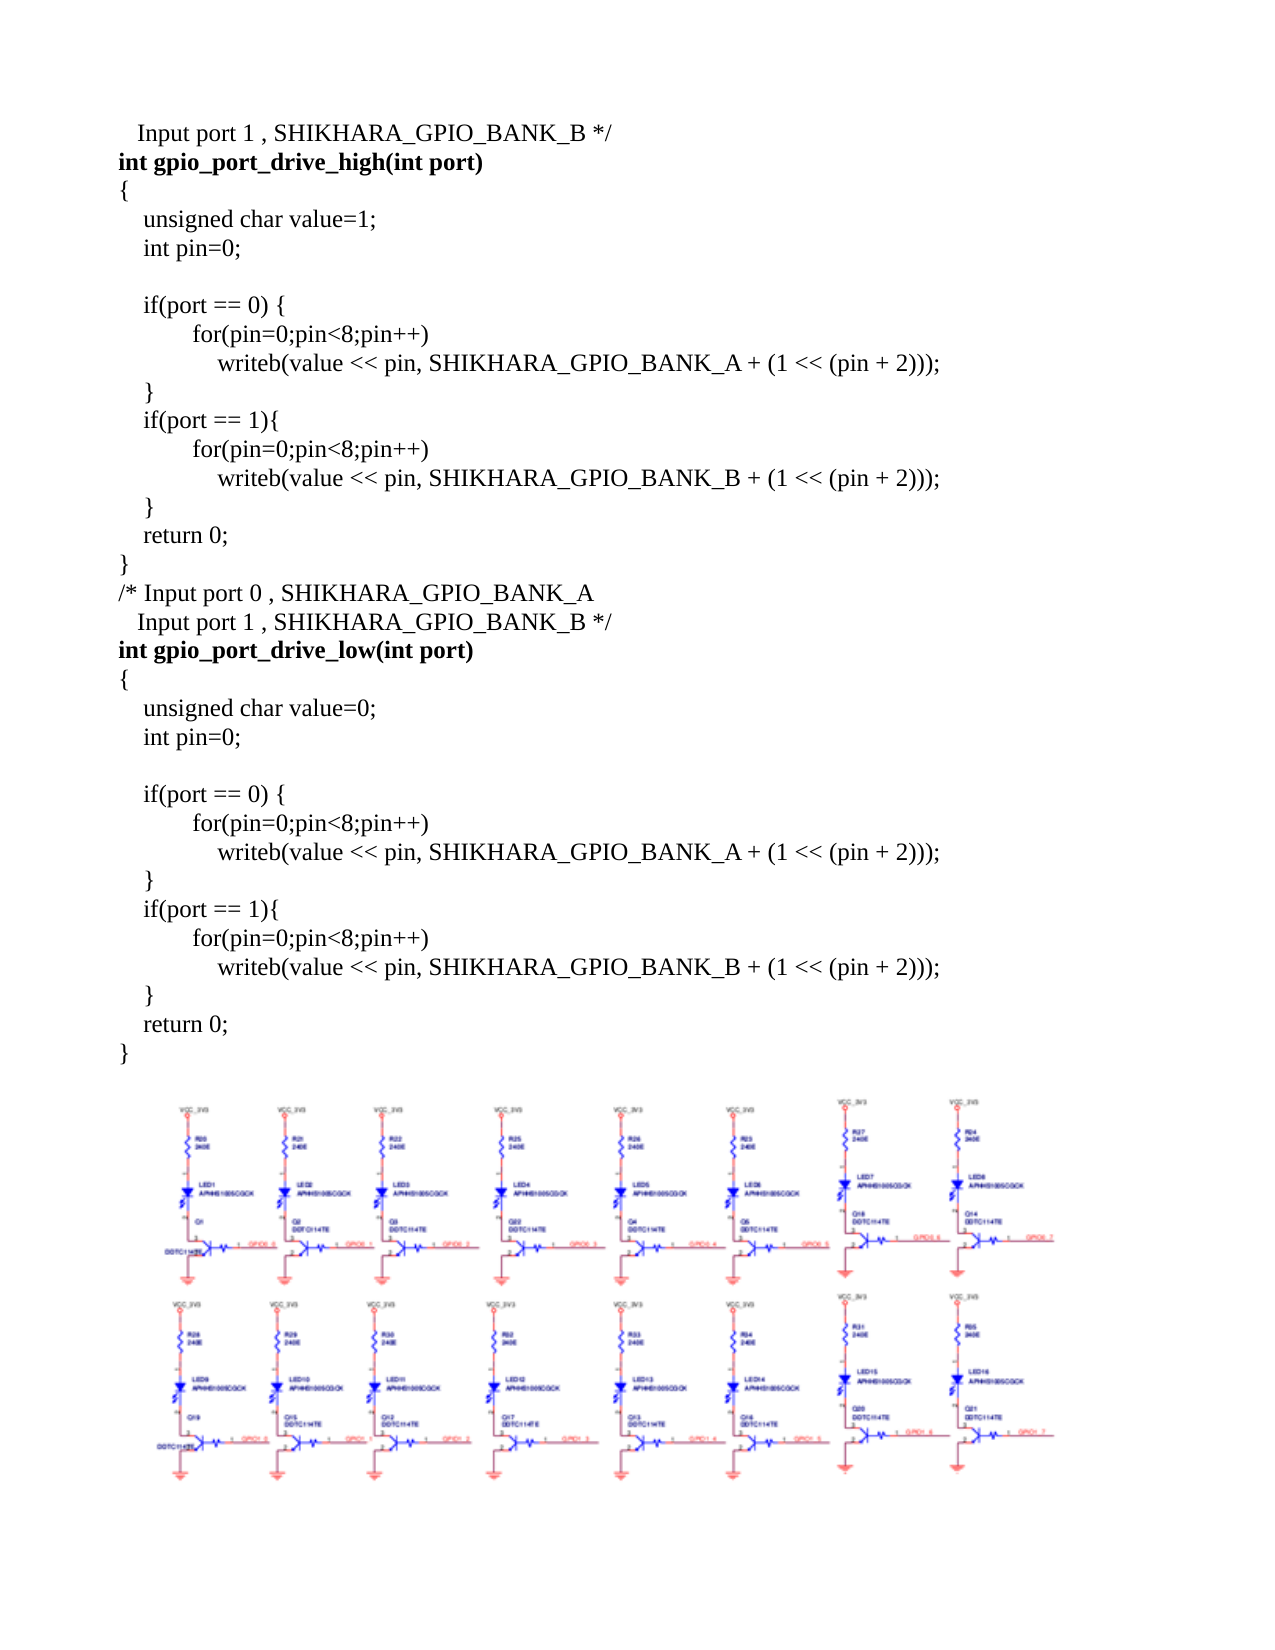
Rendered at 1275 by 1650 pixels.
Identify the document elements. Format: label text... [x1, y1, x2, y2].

text writeb(value << pin, SHIKHARA_GPIO_BANK_B + (1 << (pin + 2))); [118, 952, 1157, 981]
text return 0; [118, 521, 1157, 549]
text writeb(value << pin, SHIKHARA_GPIO_BANK_A + (1 << (pin + 2))); [118, 837, 1157, 866]
text for(pin=0;pin<8;pin++) [118, 923, 1157, 952]
text Input port 1 , SHIKHARA_GPIO_BANK_B */ [118, 118, 1157, 147]
picture [118, 1095, 1067, 1487]
text if(port == 0) { [118, 779, 1157, 808]
text if(port == 0) { [118, 291, 1157, 319]
text writeb(value << pin, SHIKHARA_GPIO_BANK_A + (1 << (pin + 2))); [118, 348, 1157, 377]
text int pin=0; [118, 233, 1157, 262]
text } [118, 549, 1157, 578]
text /* Input port 0 , SHIKHARA_GPIO_BANK_A [118, 578, 1157, 607]
text int gpio_port_drive_low(int port) [118, 636, 1157, 664]
text { [118, 664, 1157, 693]
text } [118, 981, 1157, 1009]
text for(pin=0;pin<8;pin++) [118, 434, 1157, 463]
text if(port == 1){ [118, 894, 1157, 923]
text if(port == 1){ [118, 406, 1157, 434]
text } [118, 377, 1157, 406]
text return 0; [118, 1009, 1157, 1038]
text } [118, 1038, 1157, 1067]
text unsigned char value=0; [118, 693, 1157, 722]
text } [118, 492, 1157, 521]
text { [118, 176, 1157, 204]
text writeb(value << pin, SHIKHARA_GPIO_BANK_B + (1 << (pin + 2))); [118, 463, 1157, 492]
text int gpio_port_drive_high(int port) [118, 147, 1157, 176]
text int pin=0; [118, 722, 1157, 751]
text for(pin=0;pin<8;pin++) [118, 808, 1157, 837]
text unsigned char value=1; [118, 204, 1157, 233]
text for(pin=0;pin<8;pin++) [118, 319, 1157, 348]
text } [118, 866, 1157, 894]
text Input port 1 , SHIKHARA_GPIO_BANK_B */ [118, 607, 1157, 636]
